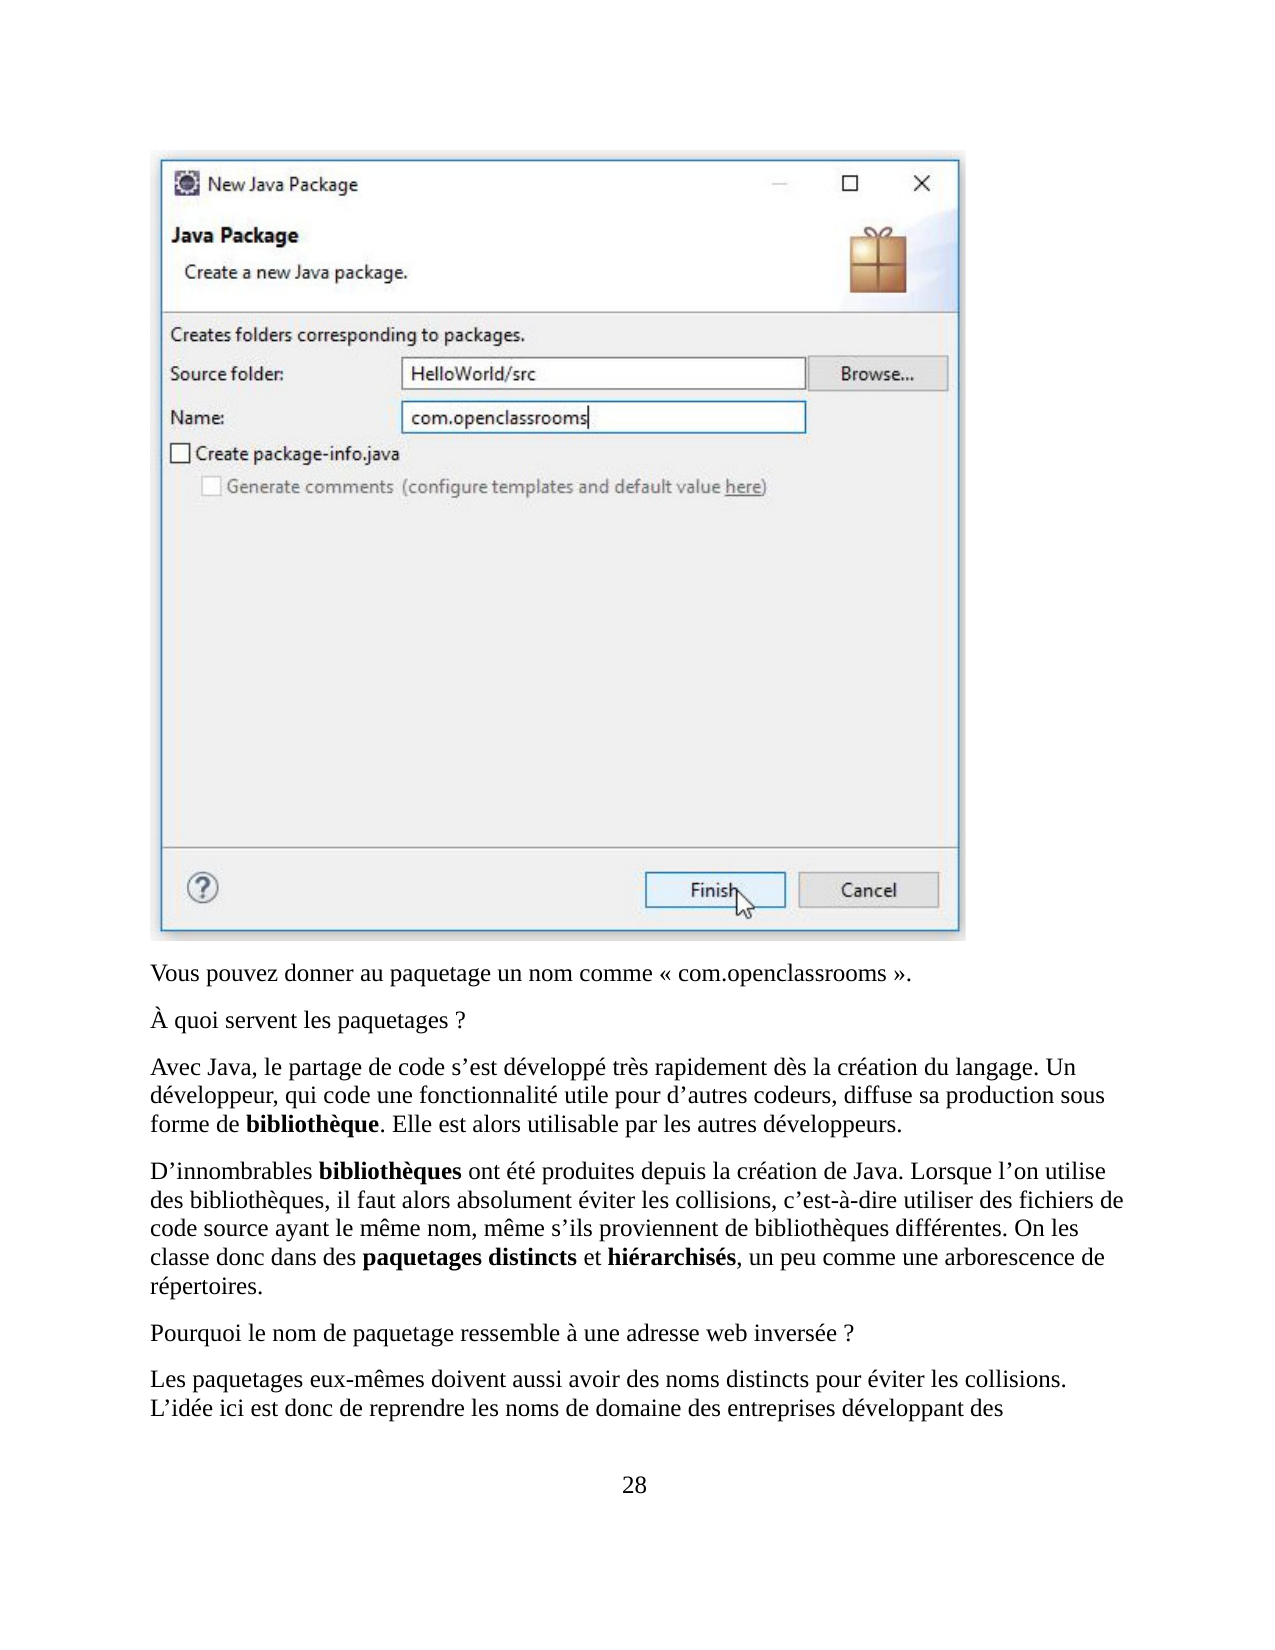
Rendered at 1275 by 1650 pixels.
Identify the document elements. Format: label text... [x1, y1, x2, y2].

text D’innombrables bibliothèques ont été produites depuis la création de Java. Lorsque l’on utilise des bibliothèques, il faut alors absolument éviter les collisions, c’est-à-dire utiliser des fichiers de code source ayant le même nom, même s’ils proviennent de bibliothèques différentes. On les classe donc dans des paquetages distincts et hiérarchisés, un peu comme une arborescence de répertoires. [150, 1156, 1125, 1300]
text Vous pouvez donner au paquetage un nom comme « com.openclassrooms ». [150, 958, 1125, 987]
text À quoi servent les paquetages ? [150, 1005, 1125, 1034]
text Les paquetages eux-mêmes doivent aussi avoir des noms distincts pour éviter les collisions. L’idée ici est donc de reprendre les noms de domaine des entreprises développant des [150, 1364, 1125, 1422]
text Pourquoi le nom de paquetage ressemble à une adresse web inversée ? [150, 1318, 1125, 1346]
text Avec Java, le partage de code s’est développé très rapidement dès la création du langage. Un développeur, qui code une fonctionnalité utile pour d’autres codeurs, diffuse sa production sous forme de bibliothèque. Elle est alors utilisable par les autres développeurs. [150, 1052, 1125, 1138]
picture [150, 150, 966, 941]
